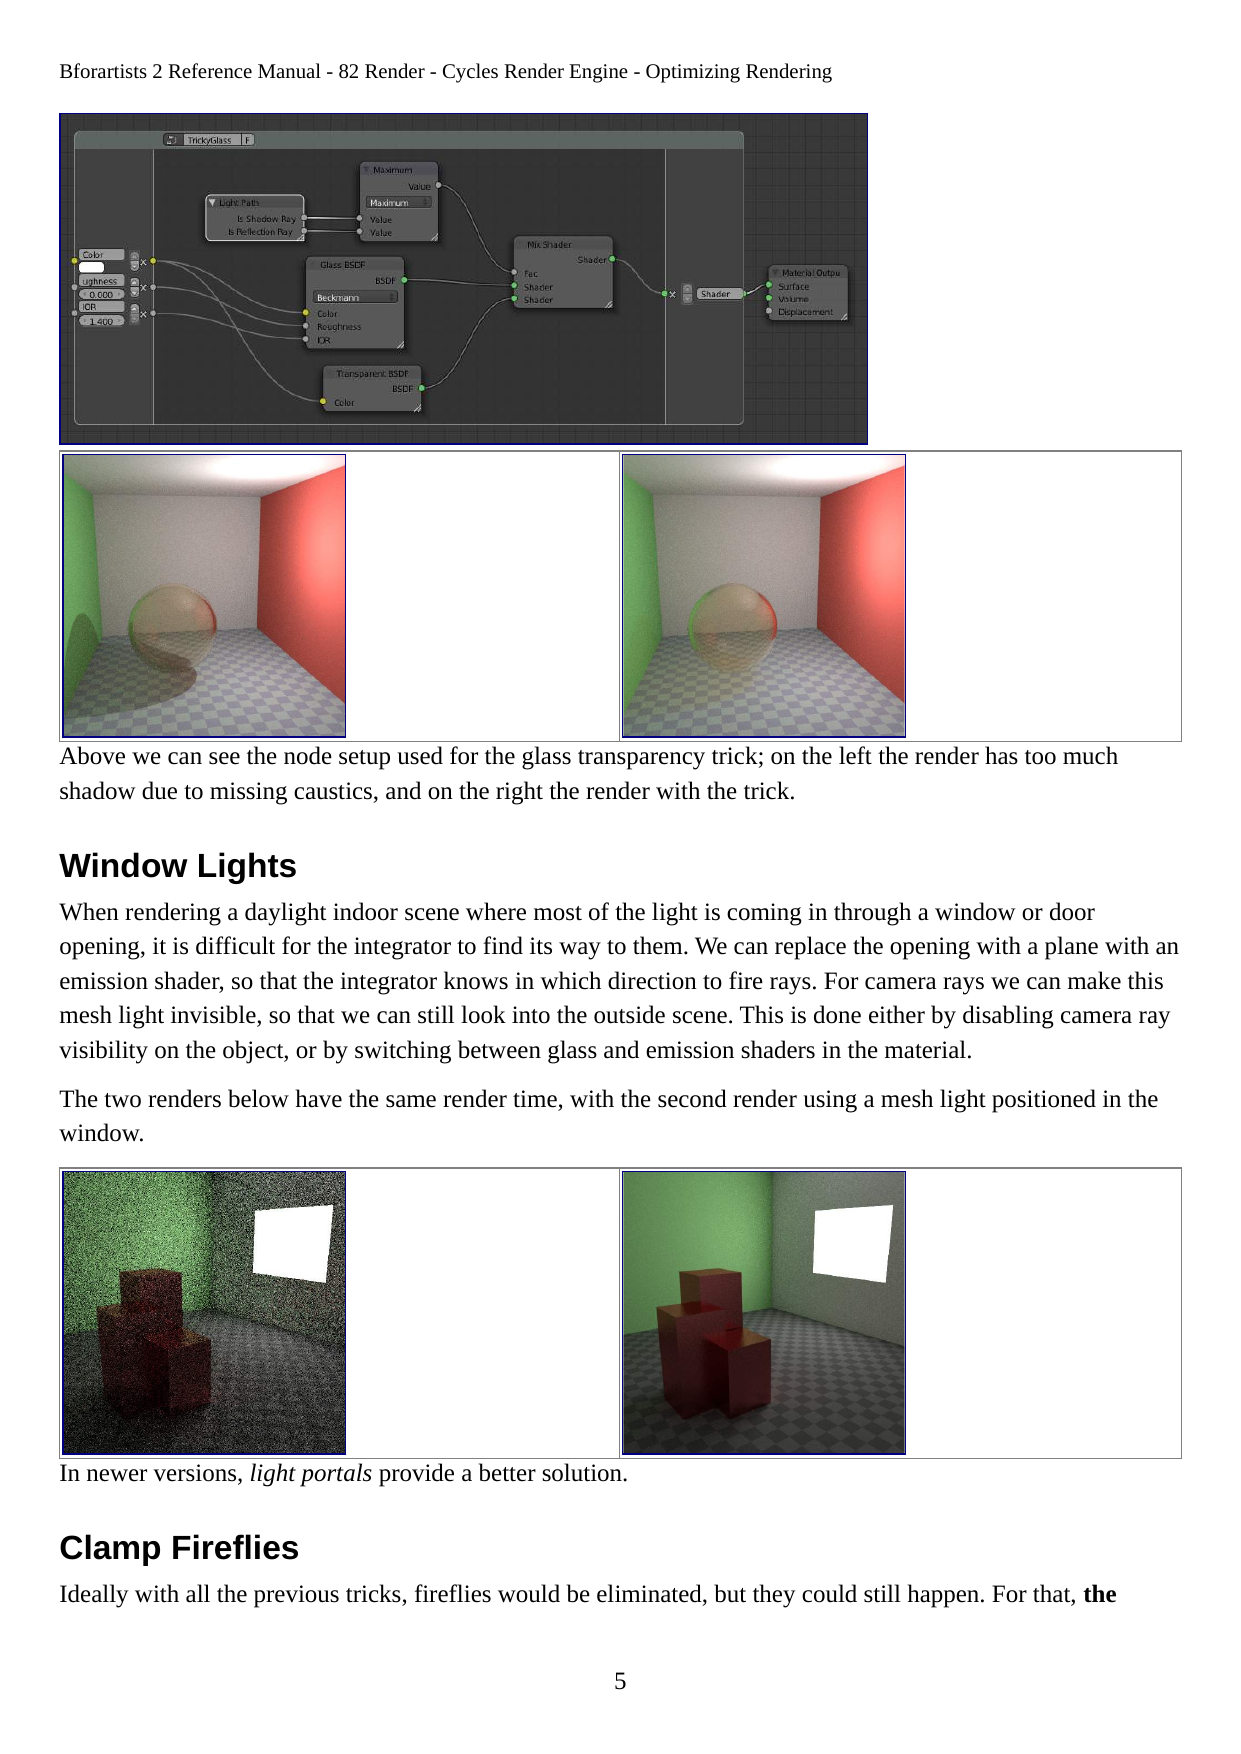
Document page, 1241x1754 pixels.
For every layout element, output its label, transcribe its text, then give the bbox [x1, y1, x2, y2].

picture [623, 455, 905, 736]
picture [61, 114, 867, 443]
text Ideally with all the previous tricks, fireflies would be eliminated, but they could still happen. For that, the [59, 1579, 1181, 1608]
picture [623, 1172, 905, 1453]
picture [64, 455, 345, 736]
text In newer versions, light portals provide a better solution. [59, 1459, 1181, 1487]
table_header [60, 452, 619, 741]
table_header [60, 1169, 619, 1458]
subtitle Clamp Fireflies [59, 1528, 1181, 1567]
picture [64, 1172, 345, 1453]
table_header [620, 452, 1181, 741]
text When rendering a daylight indoor scene where most of the light is coming in through a window or door opening, it is difficult for the integrator to find its way to them. We can replace the opening with a plane with an emission shader, so that the integrator knows in which direction to fire rays. For camera rays we can make this mesh light invisible, so that we can still look into the outside scene. This is done either by disabling camera ray visibility on the object, or by switching between glass and emission shaders in the material. [59, 897, 1181, 1063]
text The two renders below have the same render time, with the second render using a mesh light positioned in the window. [59, 1084, 1181, 1147]
table_header [620, 1169, 1181, 1458]
text Above we can see the node setup used for the glass transparency trick; on the left the render has too much shadow due to missing caustics, and on the right the render with the trick. [59, 742, 1181, 804]
subtitle Window Lights [59, 846, 1181, 884]
